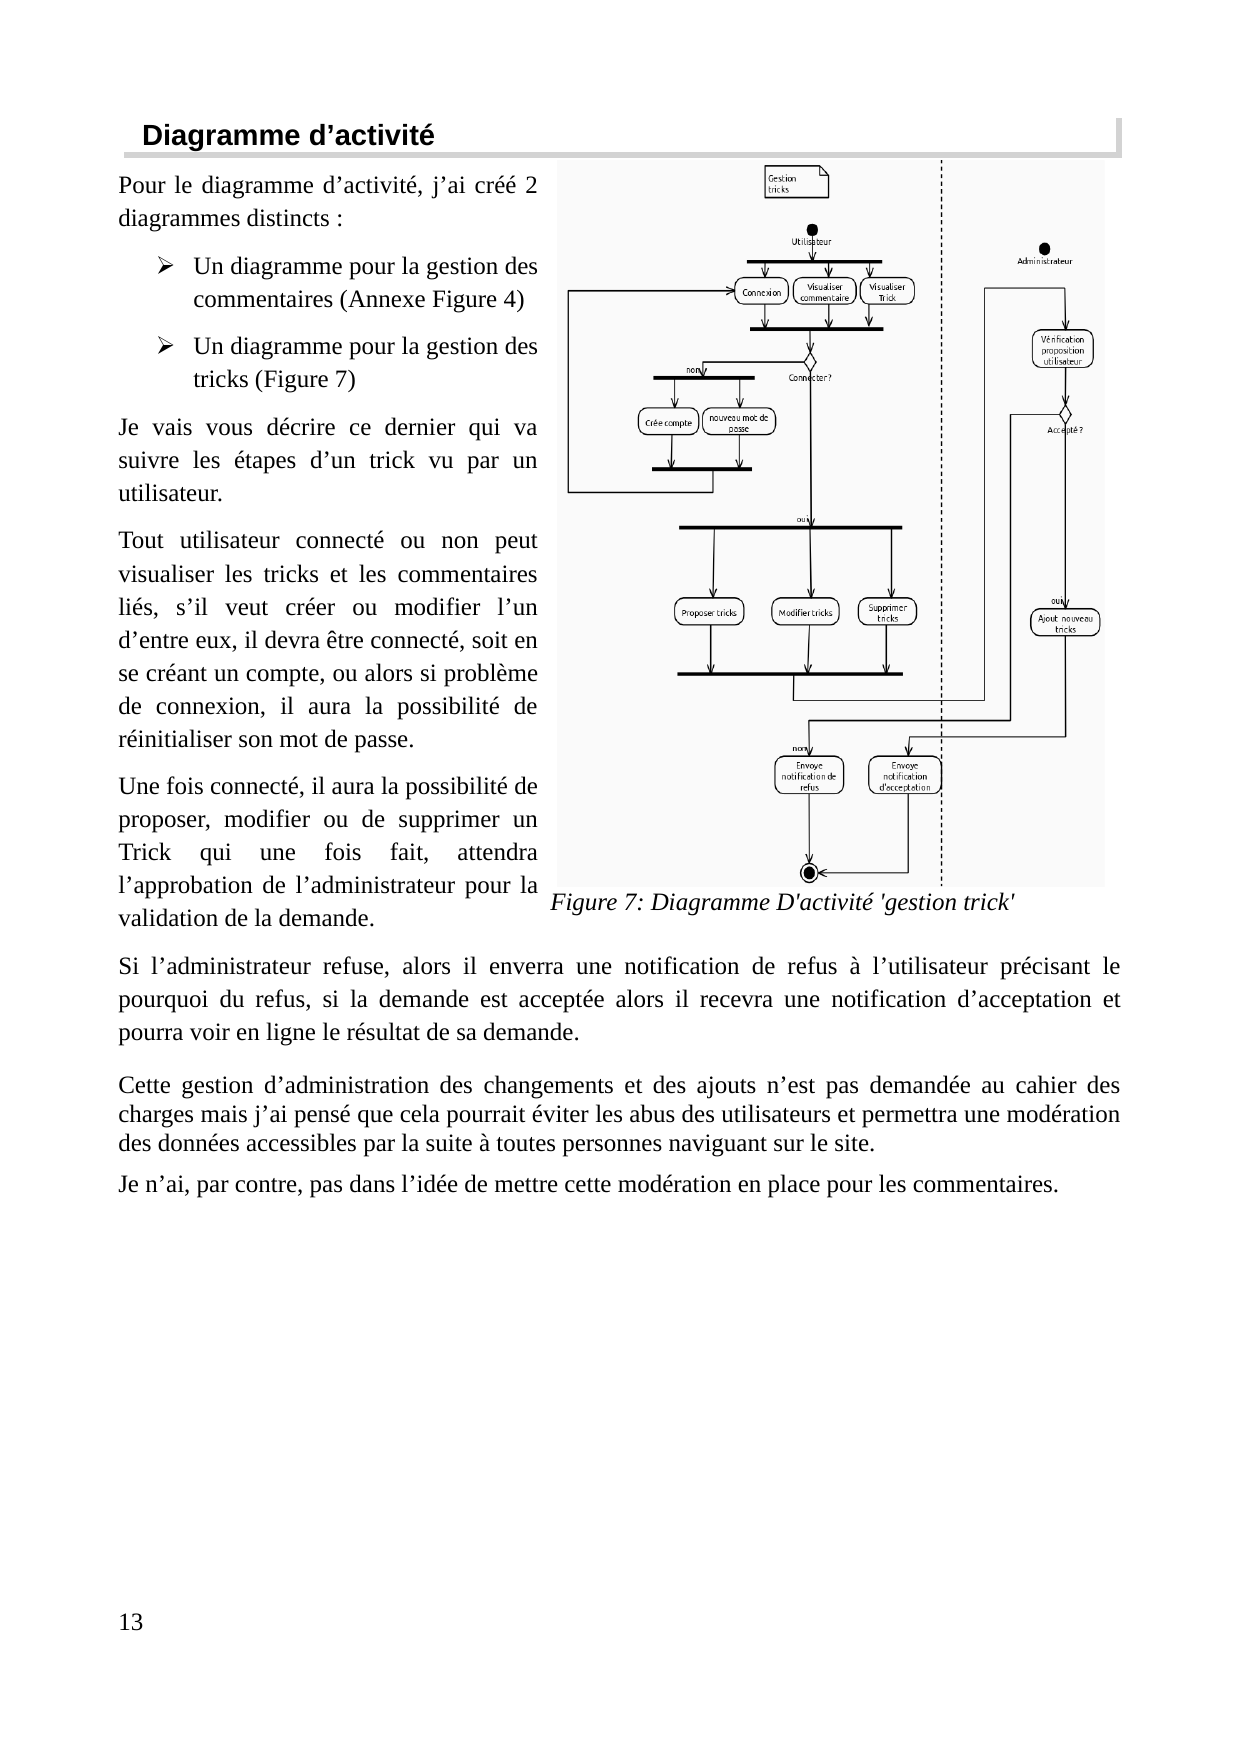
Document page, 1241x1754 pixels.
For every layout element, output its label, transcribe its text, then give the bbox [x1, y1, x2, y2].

list Un diagramme pour la gestion des commentaires (Annexe Figure 4) [156, 251, 550, 312]
text Pour le diagramme d’activité, j’ai créé 2 diagrammes distincts : [118, 161, 557, 232]
text Figure 7: Diagramme D'activité 'gestion trick' [550, 173, 1112, 916]
list Un diagramme pour la gestion des tricks (Figure 7) [156, 331, 550, 393]
picture [557, 160, 1105, 887]
text Tout utilisateur connecté ou non peut visualiser les tricks et les commentaires liés, s’il veut créer ou modifier l’un d’entre eux, il devra être connecté, soit en se créant un compte, ou alors si problème de connexion, il aura la possibilité de réinitialiser son mot de passe. [118, 526, 550, 752]
text Cette gestion d’administration des changements et des ajouts n’est pas demandée au cahier des charges mais j’ai pensé que cela pourrait éviter les abus des utilisateurs et permettra une modération des données accessibles par la suite à toutes personnes naviguant sur le site. [118, 1071, 1122, 1157]
text Une fois connecté, il aura la possibilité de proposer, modifier ou de supprimer un Trick qui une fois fait, attendra l’approbation de l’administrateur pour la validation de la demande. [118, 771, 1122, 932]
text Je n’ai, par contre, pas dans l’idée de mettre cette modération en place pour les commentaires. [118, 1169, 1122, 1197]
text Je vais vous décrire ce dernier qui va suivre les étapes d’un trick vu par un utilisateur. [118, 412, 550, 507]
text [550, 916, 1112, 930]
subtitle Diagramme d’activité [118, 118, 1116, 152]
text Si l’administrateur refuse, alors il enverra une notification de refus à l’utilisateur précisant le pourquoi du refus, si la demande est acceptée alors il recevra une notification d’acceptation et pourra voir en ligne le résultat de sa demande. [118, 951, 1122, 1046]
